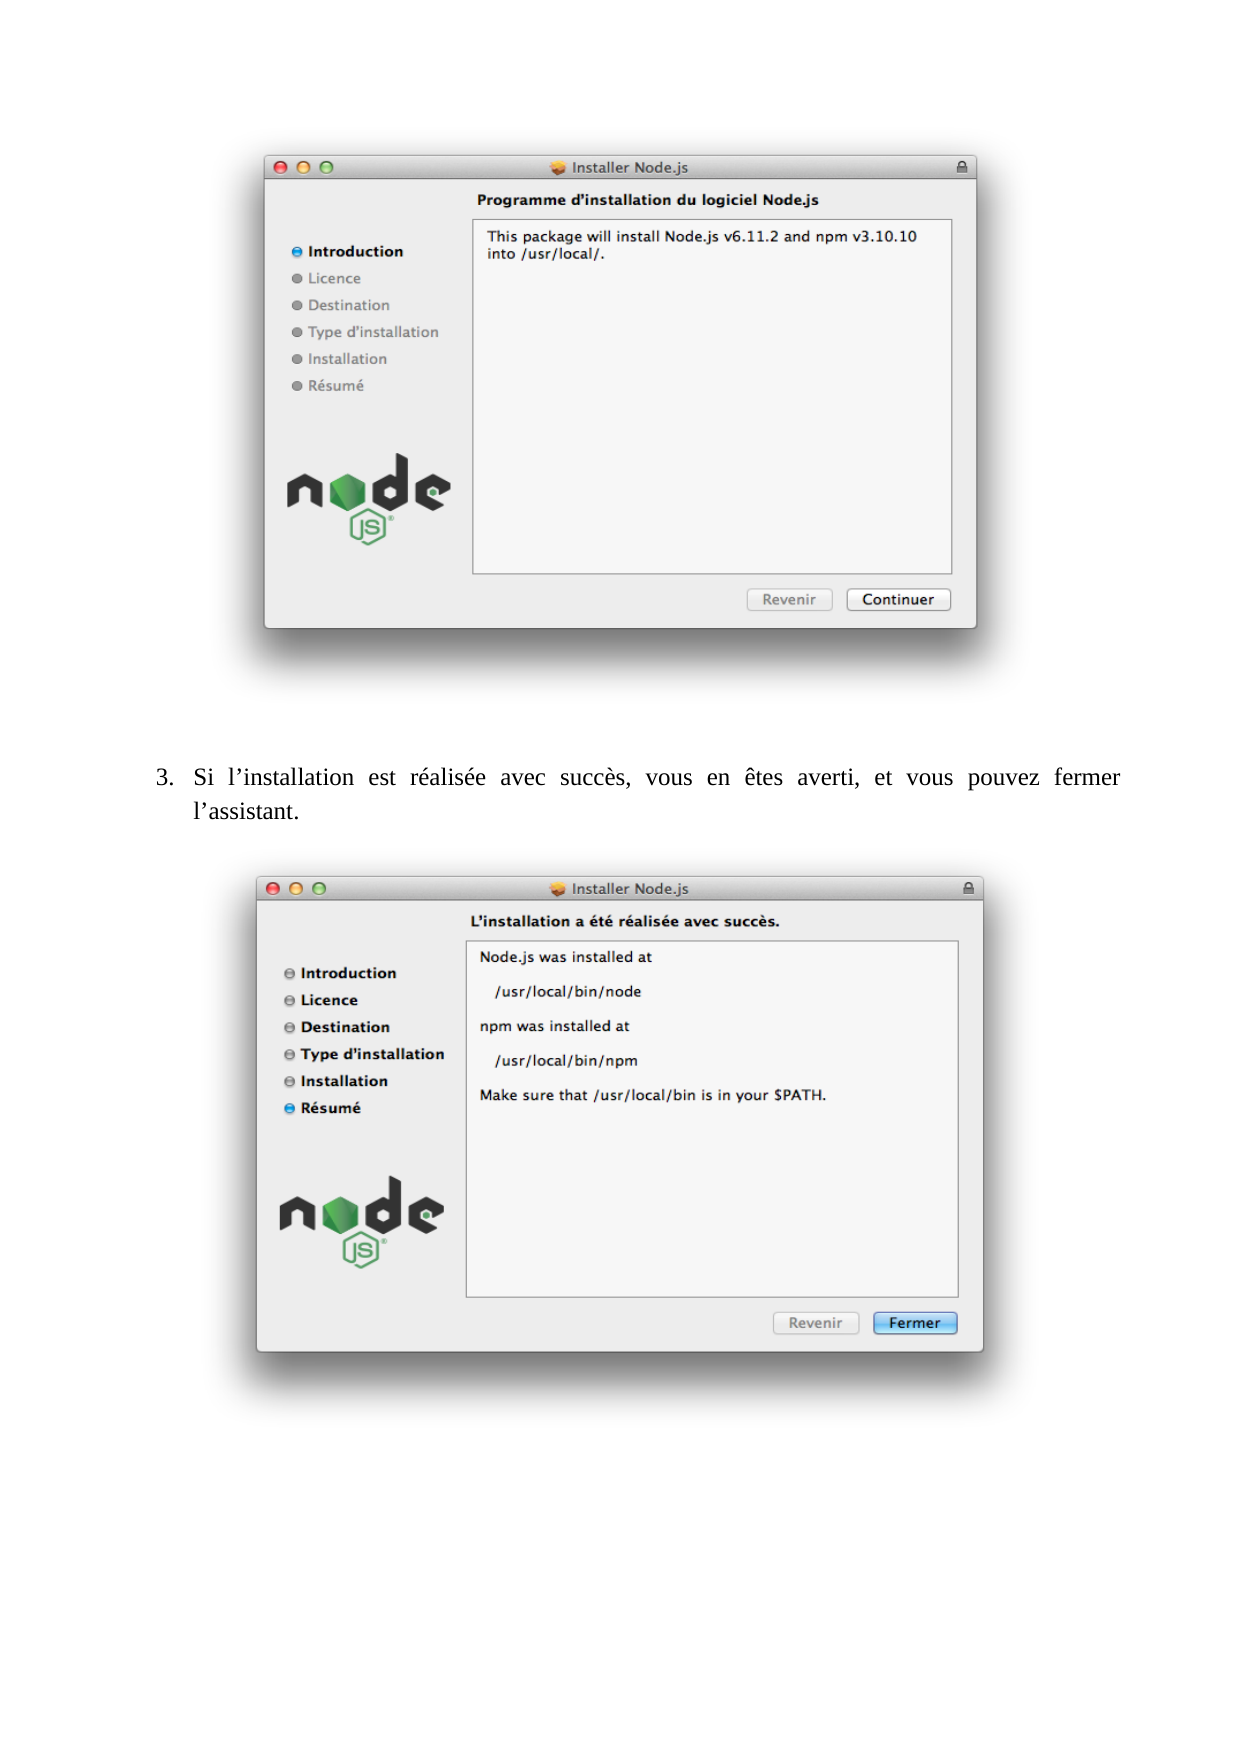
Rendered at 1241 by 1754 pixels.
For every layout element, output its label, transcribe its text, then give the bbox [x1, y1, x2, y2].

picture [191, 839, 1049, 1437]
list Si l’installation est réalisée avec succès, vous en êtes averti, et vous pouvez fermer l’assistant. [156, 762, 1122, 825]
picture [199, 118, 1042, 713]
